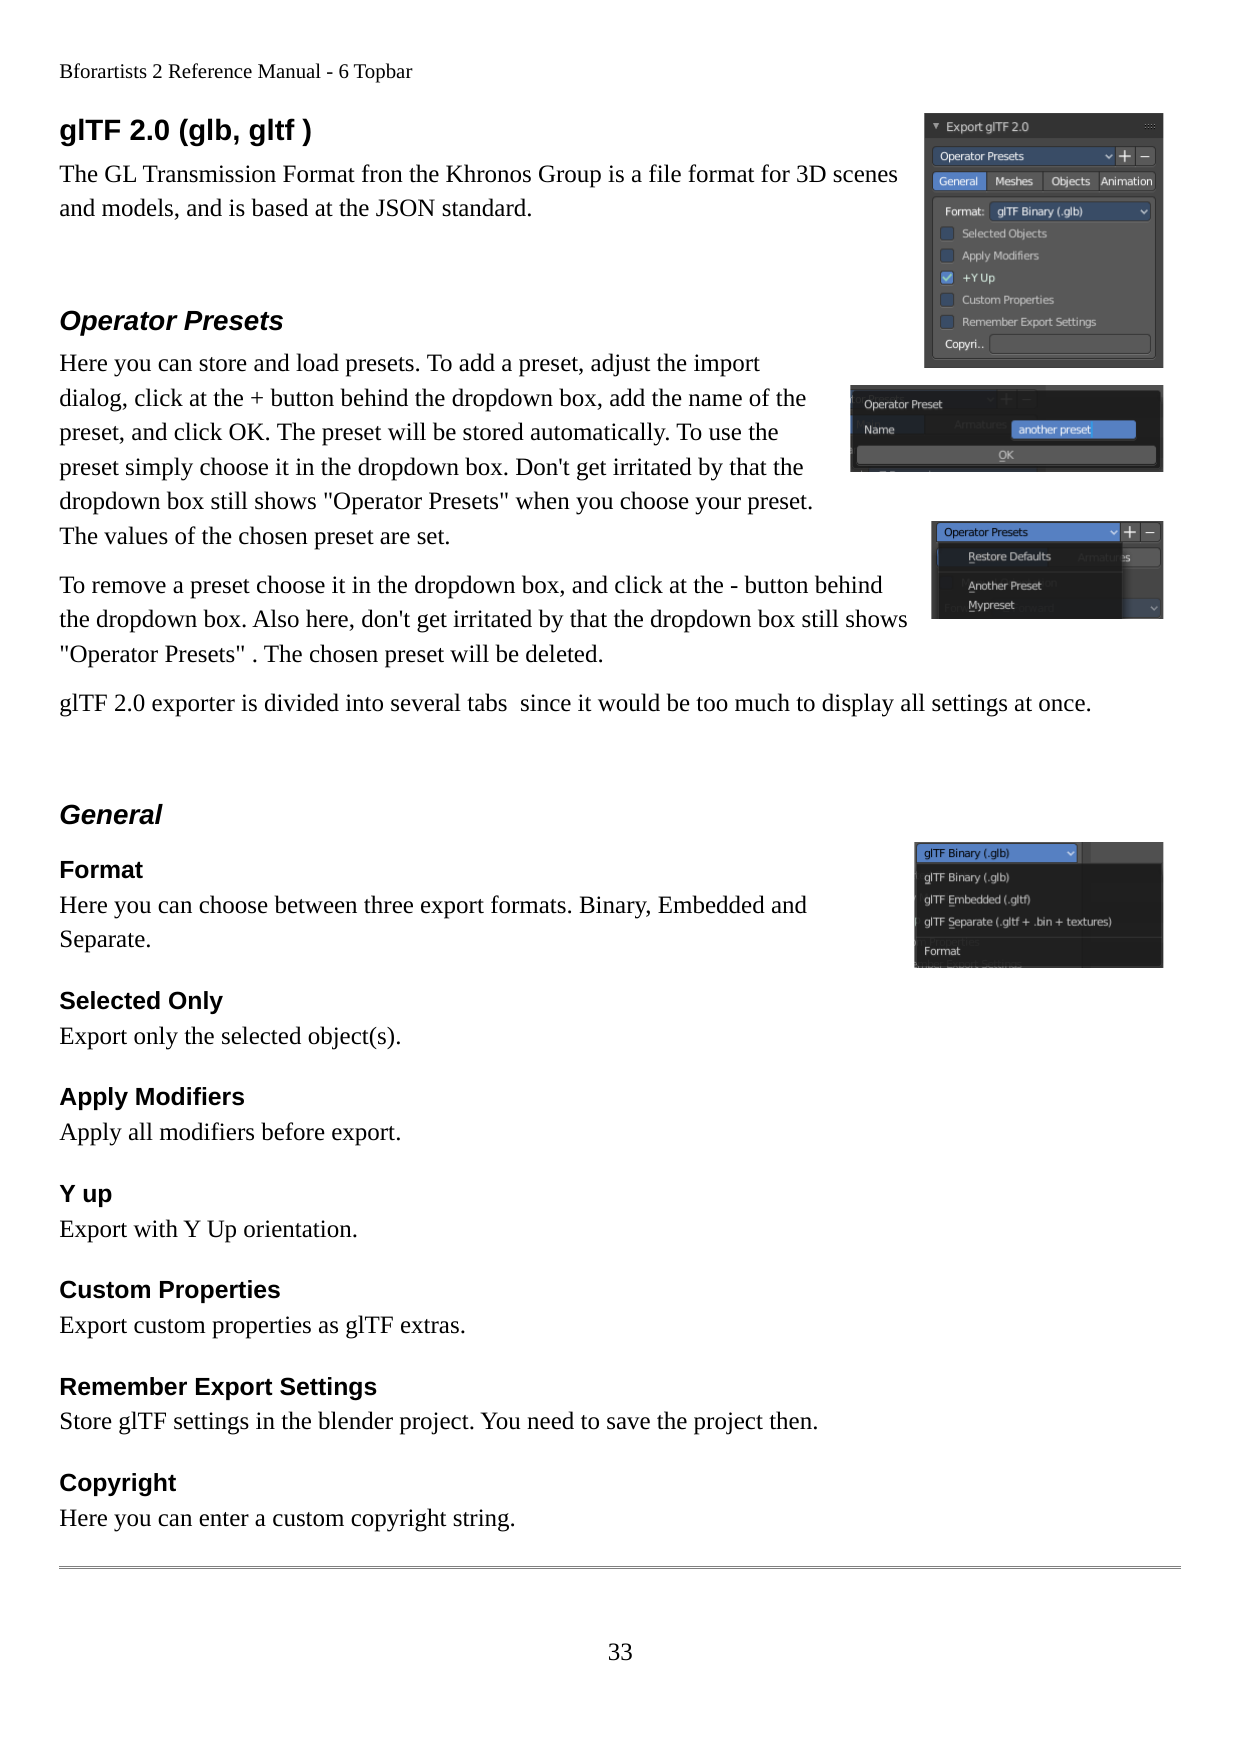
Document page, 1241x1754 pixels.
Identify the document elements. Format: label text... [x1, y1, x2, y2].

text glTF 2.0 exporter is divided into several tabs since it would be too much to display all settings at once. [59, 688, 1181, 717]
text To remove a preset choose it in the dropdown box, and click at the - button behind the dropdown box. Also here, don't get irritated by that the dropdown box still shows "Operator Presets" . The chosen preset will be deleted. [59, 570, 1181, 667]
picture [914, 842, 1164, 968]
subtitle Apply Modifiers [59, 1082, 1181, 1111]
subtitle [1164, 304, 1181, 336]
text The GL Transmission Format fron the Khronos Group is a file format for 3D scenes and models, and is based at the JSON standard. [59, 159, 924, 222]
subtitle Copyright [59, 1468, 1181, 1496]
picture [931, 521, 1164, 619]
text Apply all modifiers before export. [59, 1117, 1181, 1146]
subtitle General [59, 798, 1181, 830]
subtitle Operator Presets [59, 304, 924, 336]
text Here you can store and load presets. To add a preset, adjust the import dialog, click at the + button behind the dropdown box, add the name of the preset, and click OK. The preset will be stored automatically. To use the preset simply choose it in the dropdown box. Don't get irritated by that the dropdown box still shows "Operator Presets" when you choose your preset. The values of the chosen preset are set. [59, 348, 1181, 549]
subtitle Selected Only [59, 986, 1181, 1015]
subtitle [1164, 113, 1181, 146]
subtitle [1164, 855, 1181, 884]
picture [924, 113, 1164, 368]
subtitle Remember Export Settings [59, 1372, 1181, 1400]
text Store glTF settings in the blender project. You need to save the project then. [59, 1406, 1181, 1435]
subtitle Y up [59, 1179, 1181, 1207]
text Export custom properties as glTF extras. [59, 1310, 1181, 1339]
text Export with Y Up orientation. [59, 1214, 1181, 1242]
picture [850, 385, 1164, 472]
text Export only the selected object(s). [59, 1021, 1181, 1050]
text Here you can choose between three export formats. Binary, Embedded and Separate. [59, 890, 914, 953]
subtitle Custom Properties [59, 1275, 1181, 1304]
text Here you can enter a custom copyright string. [59, 1503, 1181, 1531]
subtitle glTF 2.0 (glb, gltf ) [59, 113, 924, 146]
subtitle Format [59, 855, 914, 884]
